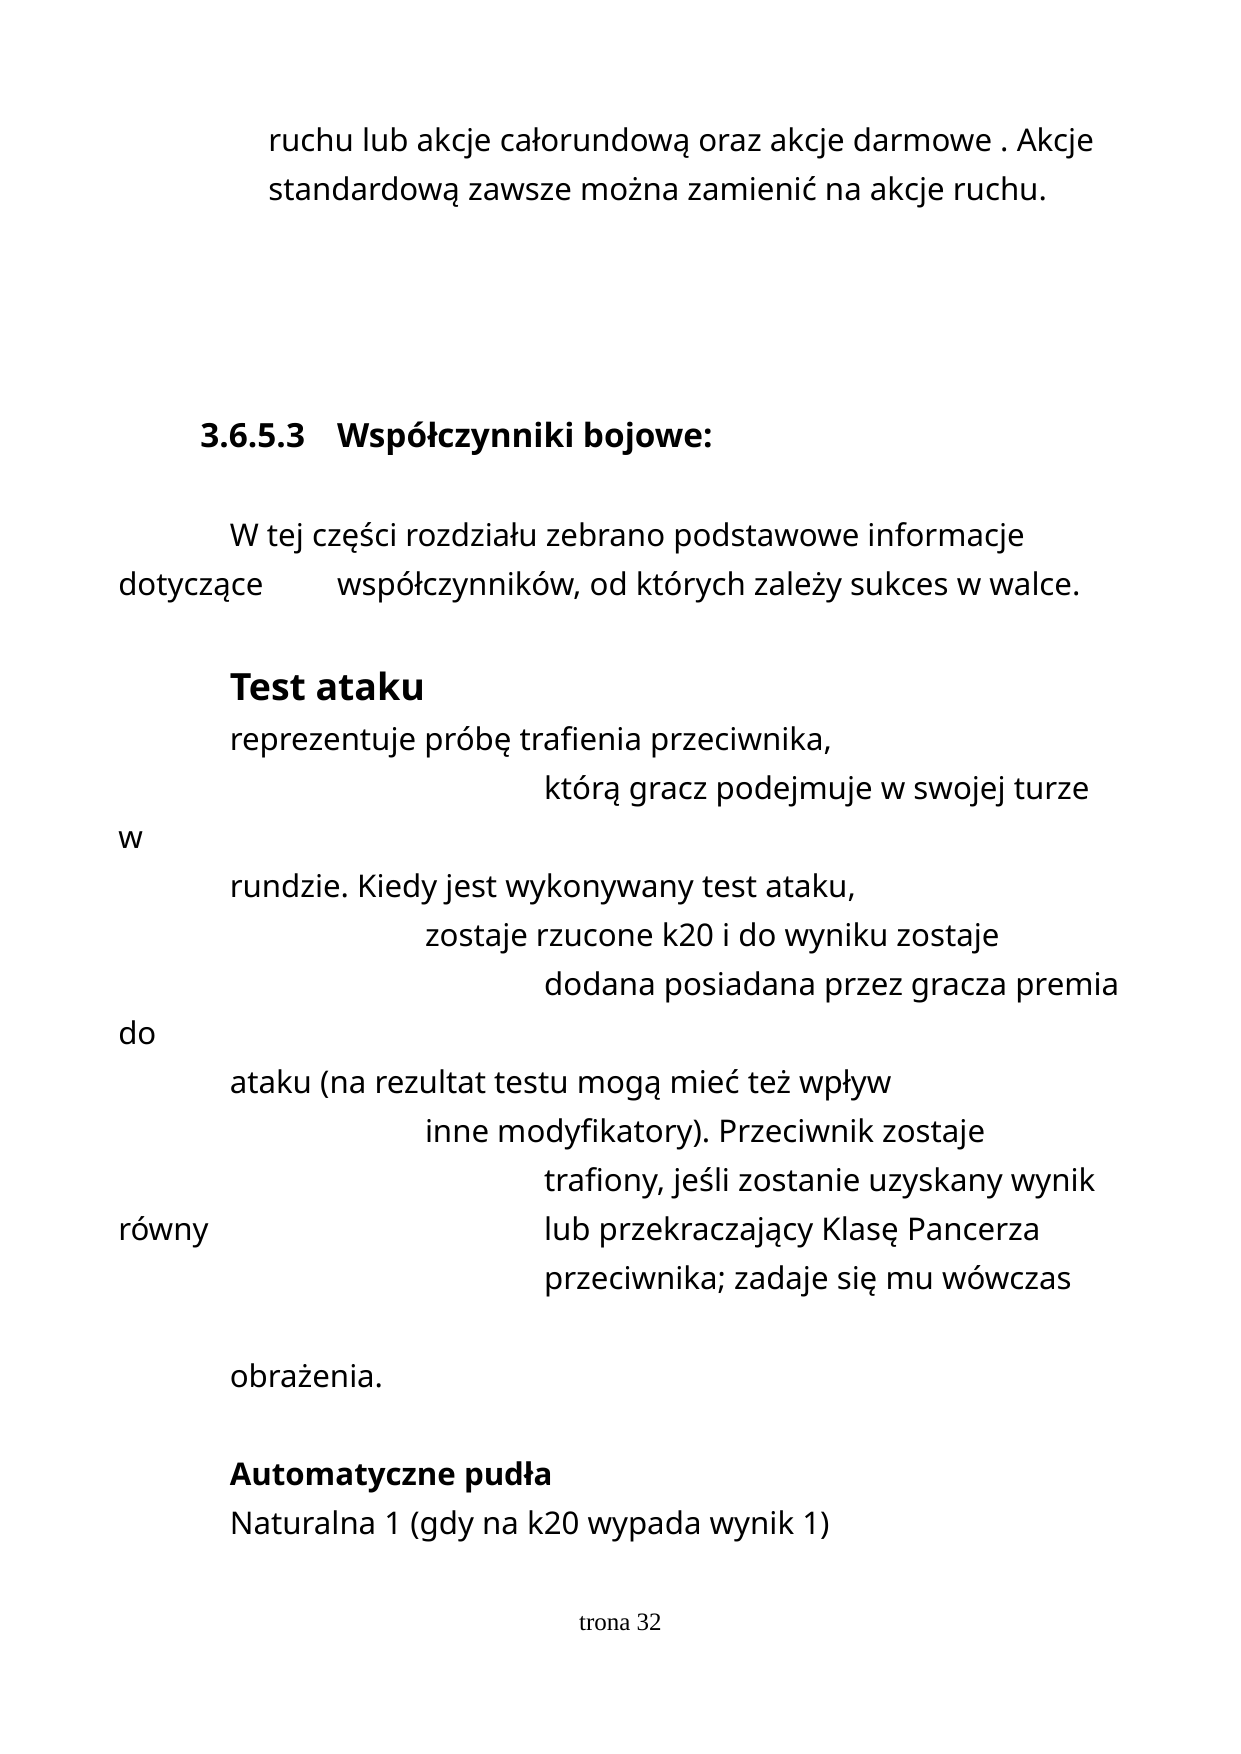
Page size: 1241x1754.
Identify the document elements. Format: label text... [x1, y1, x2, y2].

list ruchu lub akcje całorundową oraz akcje darmowe . Akcje standardową zawsze można zamienić na akcje ruchu. [231, 118, 1122, 210]
text Test ataku reprezentuje próbę trafienia przeciwnika, którą gracz podejmuje w swojej turze w rundzie. Kiedy jest wykonywany test ataku, zostaje rzucone k20 i do wyniku zostaje dodana posiadana przez gracza premia do ataku (na rezultat testu mogą mieć też wpływ inne modyfikatory). Przeciwnik zostaje trafiony, jeśli zostanie uzyskany wynik równy lub przekraczający Klasę Pancerza przeciwnika; zadaje się mu wówczas obrażenia. [118, 660, 1122, 1396]
text 3.6.5.3 Współczynniki bojowe: [118, 412, 1122, 457]
text W tej części rozdziału zebrano podstawowe informacje dotyczące współczynników, od których zależy sukces w walce. [118, 464, 1122, 604]
text Automatyczne pudła Naturalna 1 (gdy na k20 wypada wynik 1) [118, 1452, 1122, 1543]
